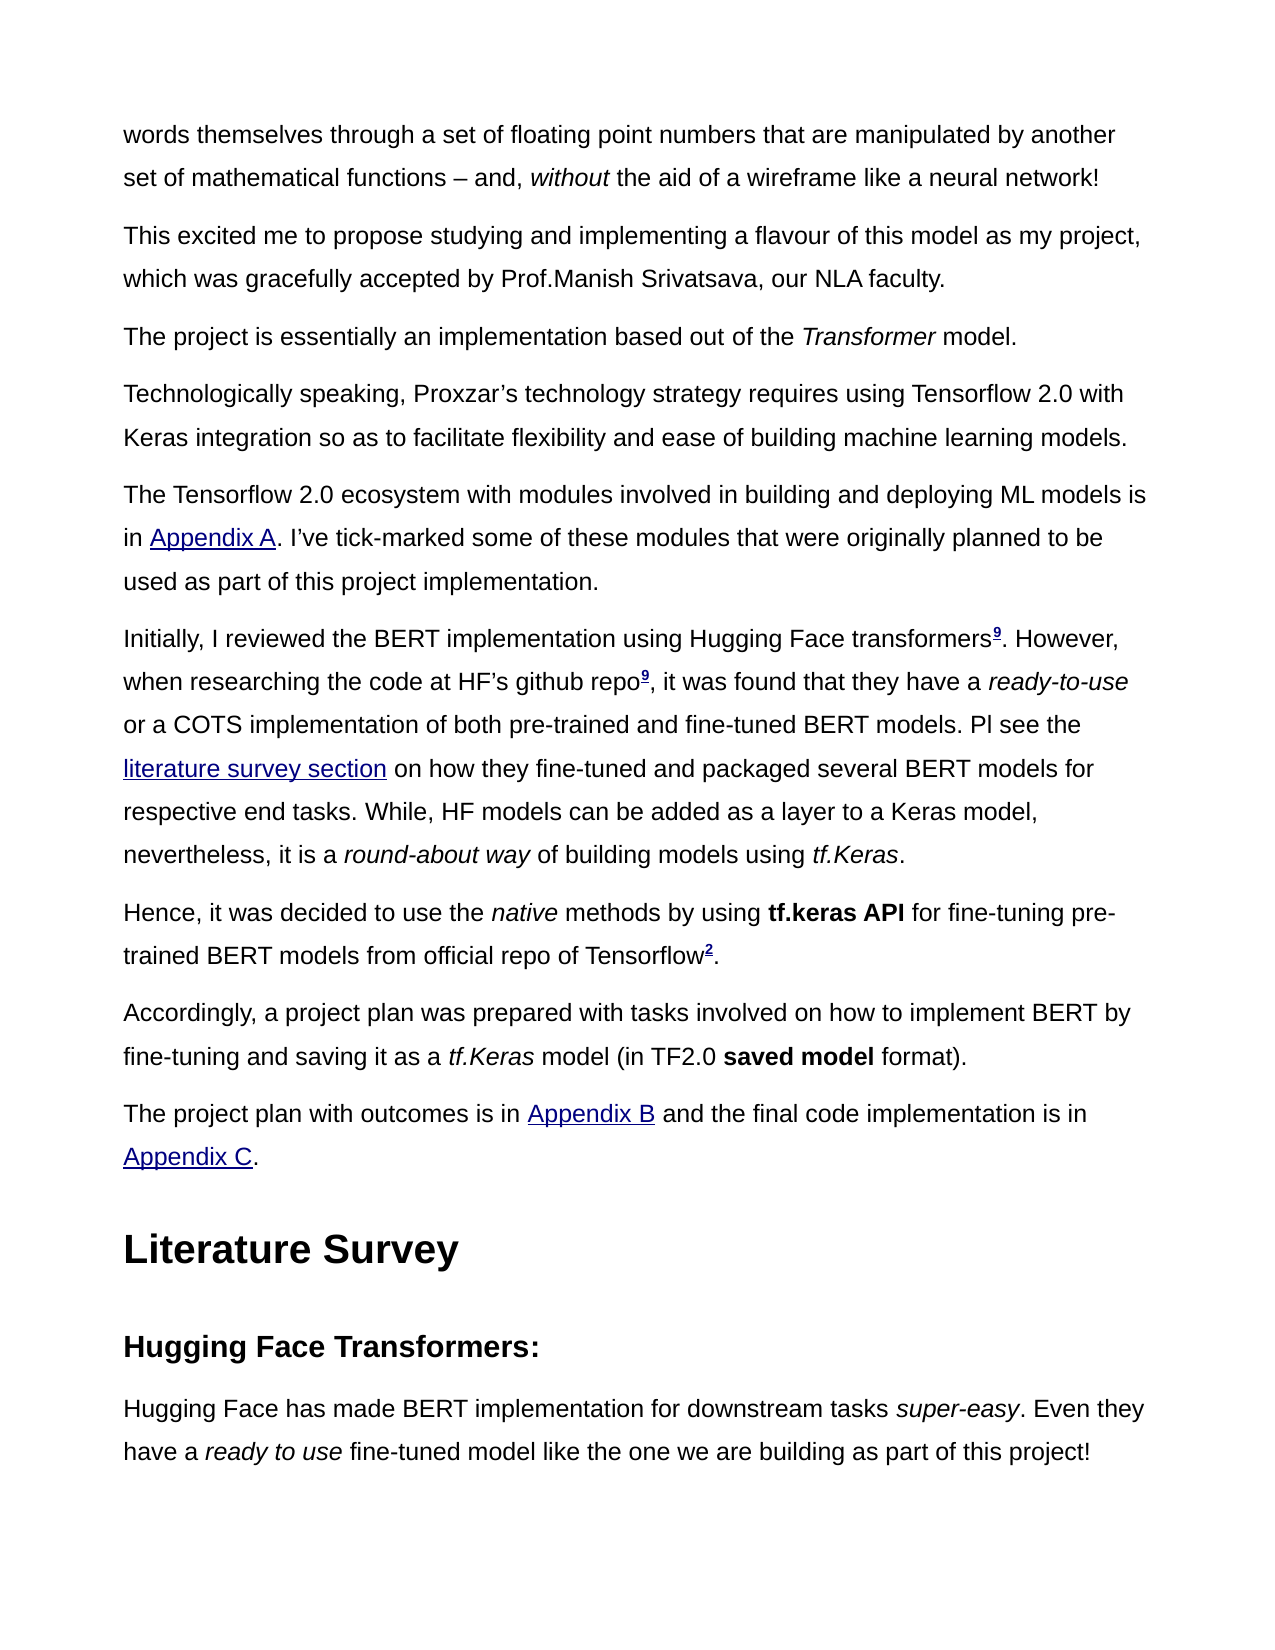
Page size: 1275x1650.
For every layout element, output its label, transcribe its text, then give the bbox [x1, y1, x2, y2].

text Technologically speaking, Proxzar’s technology strategy requires using Tensorflow 2.0 with Keras integration so as to facilitate flexibility and ease of building machine learning models. [123, 379, 1152, 451]
text Hence, it was decided to use the native methods by using tf.keras API for fine-tuning pre-trained BERT models from official repo of Tensorflow2. [123, 897, 1152, 969]
text The Tensorflow 2.0 ecosystem with modules involved in building and deploying ML models is in Appendix A. I’ve tick-marked some of these modules that were originally planned to be used as part of this project implementation. [123, 480, 1152, 595]
subtitle Hugging Face Transformers: [123, 1329, 1152, 1364]
text Accordingly, a project plan was prepared with tasks involved on how to implement BERT by fine-tuning and saving it as a tf.Keras model (in TF2.0 saved model format). [123, 998, 1152, 1070]
text Hugging Face has made BERT implementation for downstream tasks super-easy. Even they have a ready to use fine-tuned model like the one we are building as part of this project! [123, 1394, 1152, 1466]
text The project plan with outcomes is in Appendix B and the final code implementation is in Appendix C. [123, 1099, 1152, 1171]
text This excited me to propose studying and implementing a flavour of this model as my project, which was gracefully accepted by Prof.Manish Srivatsava, our NLA faculty. [123, 221, 1152, 293]
text words themselves through a set of floating point numbers that are manipulated by another set of mathematical functions – and, without the aid of a wireframe like a neural network! [123, 120, 1152, 192]
text The project is essentially an implementation based out of the Transformer model. [123, 322, 1152, 350]
text Initially, I reviewed the BERT implementation using Hugging Face transformers9. However, when researching the code at HF’s github repo9, it was found that they have a ready-to-use or a COTS implementation of both pre-trained and fine-tuned BERT models. Pl see the literature survey section on how they fine-tuned and packaged several BERT models for respective end tasks. While, HF models can be added as a layer to a Keras model, nevertheless, it is a round-about way of building models using tf.Keras. [123, 624, 1152, 868]
subtitle Literature Survey [123, 1225, 1152, 1272]
